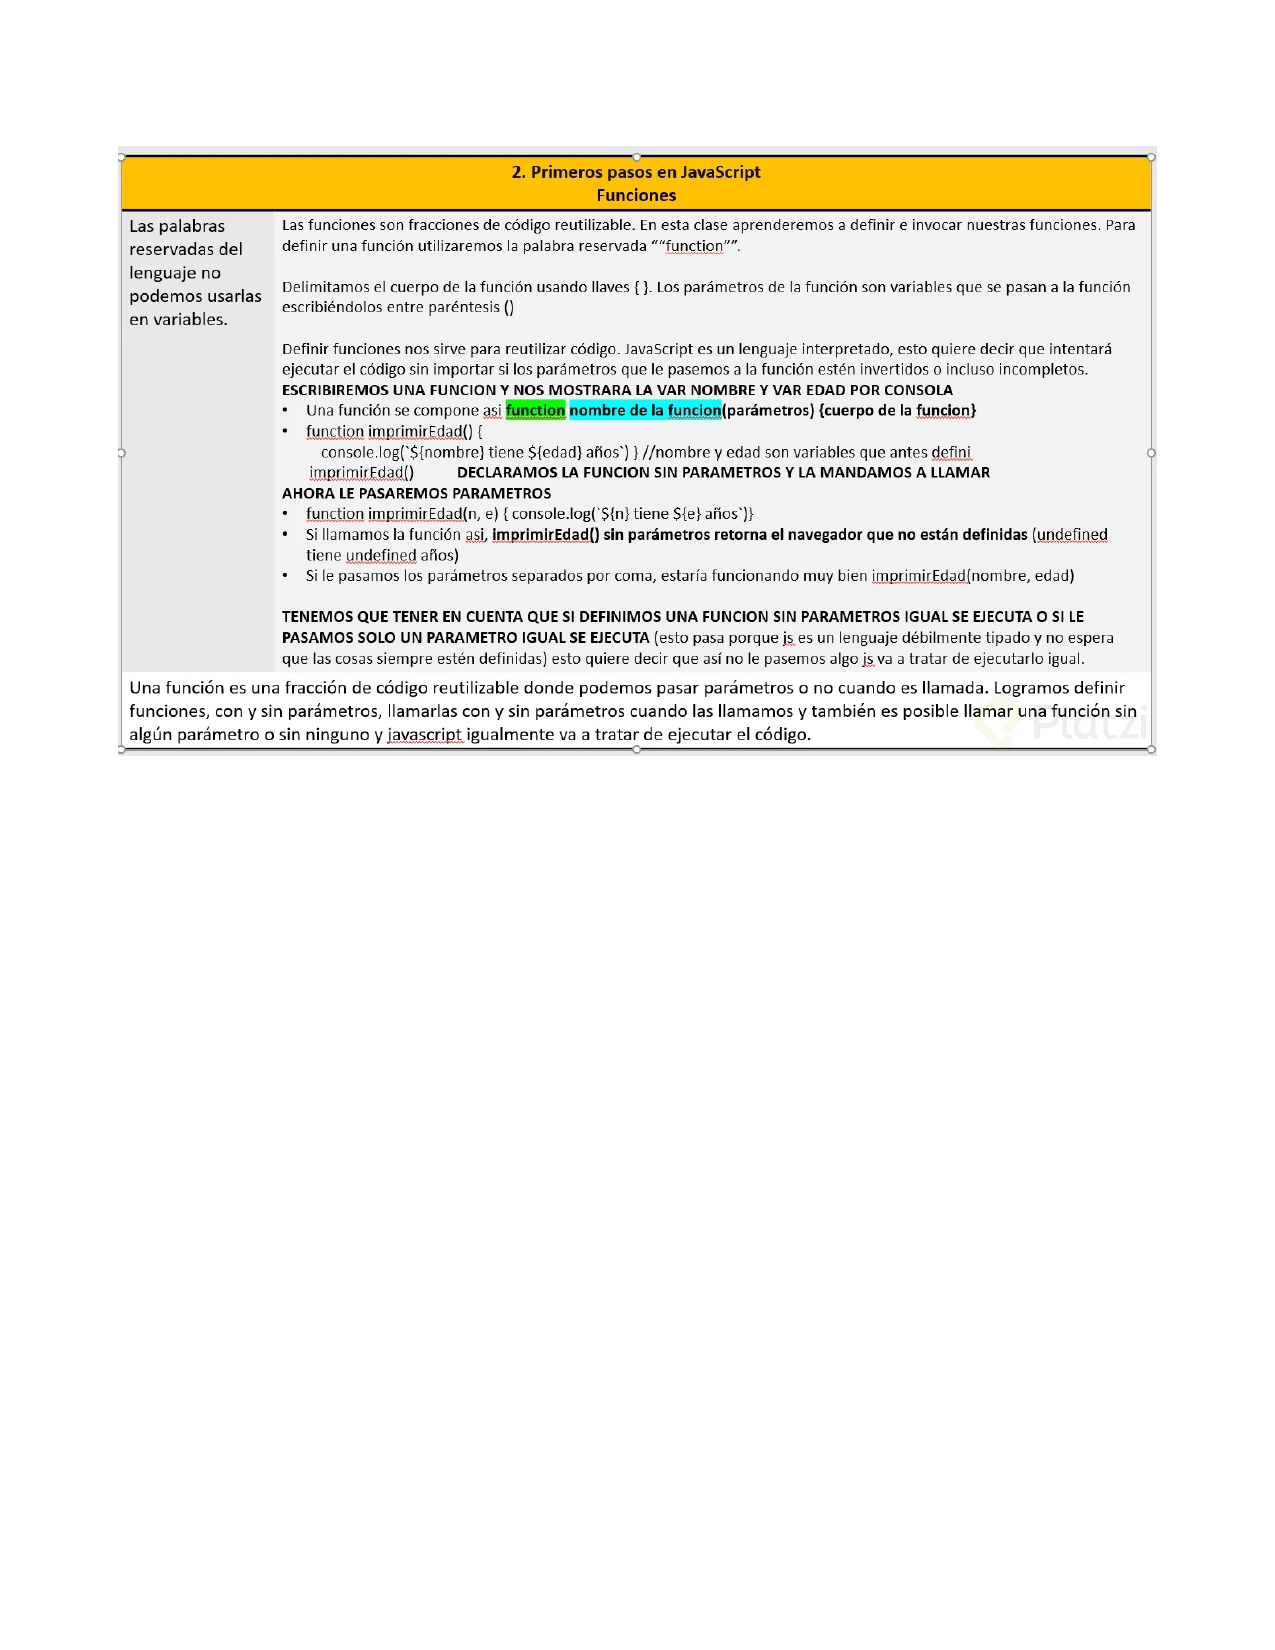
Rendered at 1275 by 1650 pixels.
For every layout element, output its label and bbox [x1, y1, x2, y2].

picture [118, 146, 1157, 756]
